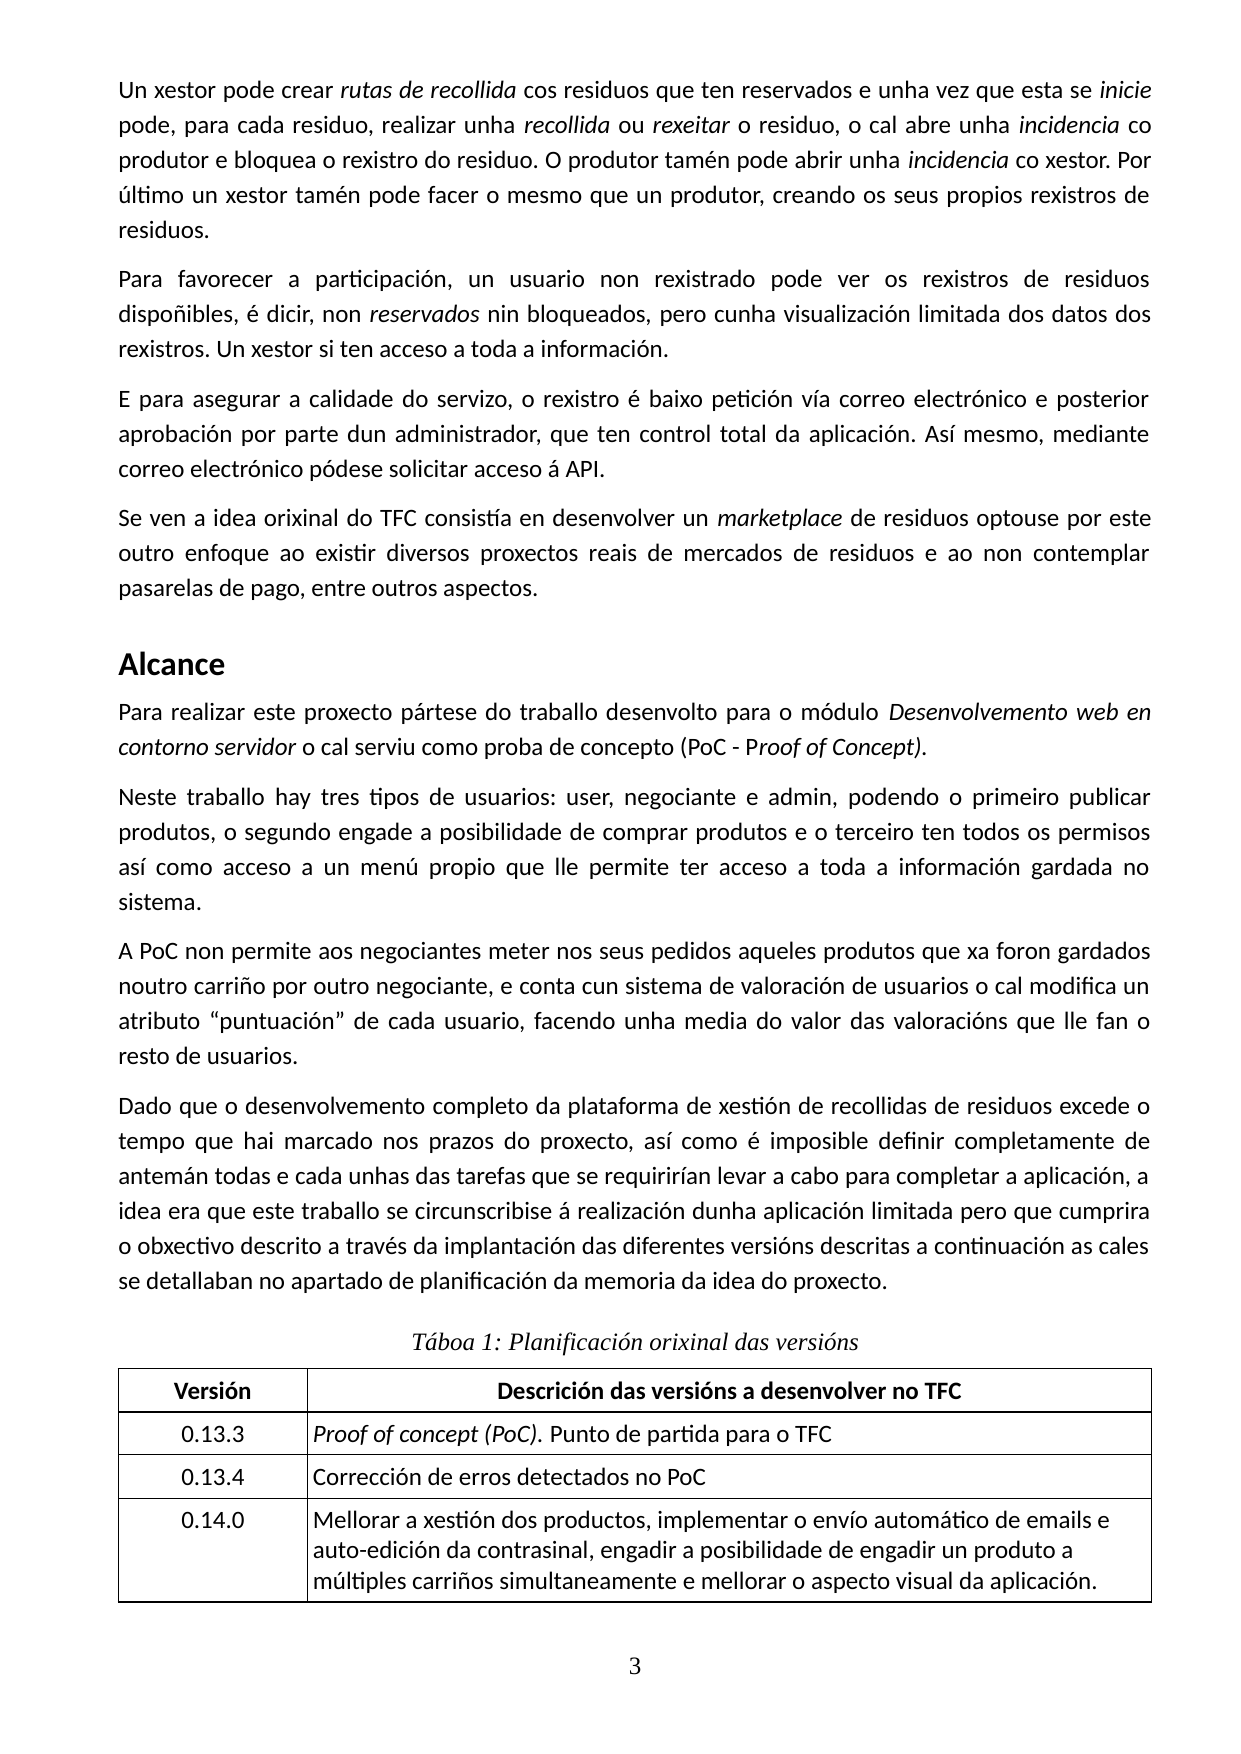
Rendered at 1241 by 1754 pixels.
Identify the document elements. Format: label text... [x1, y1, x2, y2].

text Para favorecer a participación, un usuario non rexistrado pode ver os rexistros de residuos dispoñibles, é dicir, non reservados nin bloqueados, pero cunha visualización limitada dos datos dos rexistros. Un xestor si ten acceso a toda a información. [118, 263, 1152, 364]
table_cell Proof of concept (PoC). Punto de partida para o TFC [308, 1413, 1151, 1454]
text Dado que o desenvolvemento completo da plataforma de xestión de recollidas de residuos excede o tempo que hai marcado nos prazos do proxecto, así como é imposible definir completamente de antemán todas e cada unhas das tarefas que se requirirían levar a cabo para completar a aplicación, a idea era que este traballo se circunscribise á realización dunha aplicación limitada pero que cumprira o obxectivo descrito a través da implantación das diferentes versións descritas a continuación as cales se detallaban no apartado de planificación da memoria da idea do proxecto. [118, 1090, 1152, 1296]
text Para realizar este proxecto pártese do traballo desenvolto para o módulo Desenvolvemento web en contorno servidor o cal serviu como proba de concepto (PoC - Proof of Concept). [118, 696, 1152, 762]
text Neste traballo hay tres tipos de usuarios: user, negociante e admin, podendo o primeiro publicar produtos, o segundo engade a posibilidade de comprar produtos e o terceiro ten todos os permisos así como acceso a un menú propio que lle permite ter acceso a toda a información gardada no sistema. [118, 781, 1152, 916]
table_header Versión [119, 1369, 307, 1411]
table_cell 0.13.3 [119, 1413, 307, 1454]
text Se ven a idea orixinal do TFC consistía en desenvolver un marketplace de residuos optouse por este outro enfoque ao existir diversos proxectos reais de mercados de residuos e ao non contemplar pasarelas de pago, entre outros aspectos. [118, 503, 1152, 603]
text Un xestor pode crear rutas de recollida cos residuos que ten reservados e unha vez que esta se inicie pode, para cada residuo, realizar unha recollida ou rexeitar o residuo, o cal abre unha incidencia co produtor e bloquea o rexistro do residuo. O produtor tamén pode abrir unha incidencia co xestor. Por último un xestor tamén pode facer o mesmo que un produtor, creando os seus propios rexistros de residuos. [118, 74, 1152, 244]
table_cell Mellorar a xestión dos productos, implementar o envío automático de emails e auto-edición da contrasinal, engadir a posibilidade de engadir un produto a múltiples carriños simultaneamente e mellorar o aspecto visual da aplicación. [308, 1499, 1151, 1601]
table_header Descrición das versións a desenvolver no TFC [308, 1369, 1151, 1411]
text A PoC non permite aos negociantes meter nos seus pedidos aqueles produtos que xa foron gardados noutro carriño por outro negociante, e conta cun sistema de valoración de usuarios o cal modifica un atributo “puntuación” de cada usuario, facendo unha media do valor das valoracións que lle fan o resto de usuarios. [118, 935, 1152, 1071]
subtitle Alcance [118, 643, 1152, 684]
text E para asegurar a calidade do servizo, o rexistro é baixo petición vía correo electrónico e posterior aprobación por parte dun administrador, que ten control total da aplicación. Así mesmo, mediante correo electrónico pódese solicitar acceso á API. [118, 383, 1152, 483]
text Táboa 1: Planificación orixinal das versións [118, 1327, 1152, 1356]
table_cell Corrección de erros detectados no PoC [308, 1455, 1151, 1497]
table_cell 0.13.4 [119, 1455, 307, 1497]
table_cell 0.14.0 [119, 1499, 307, 1601]
